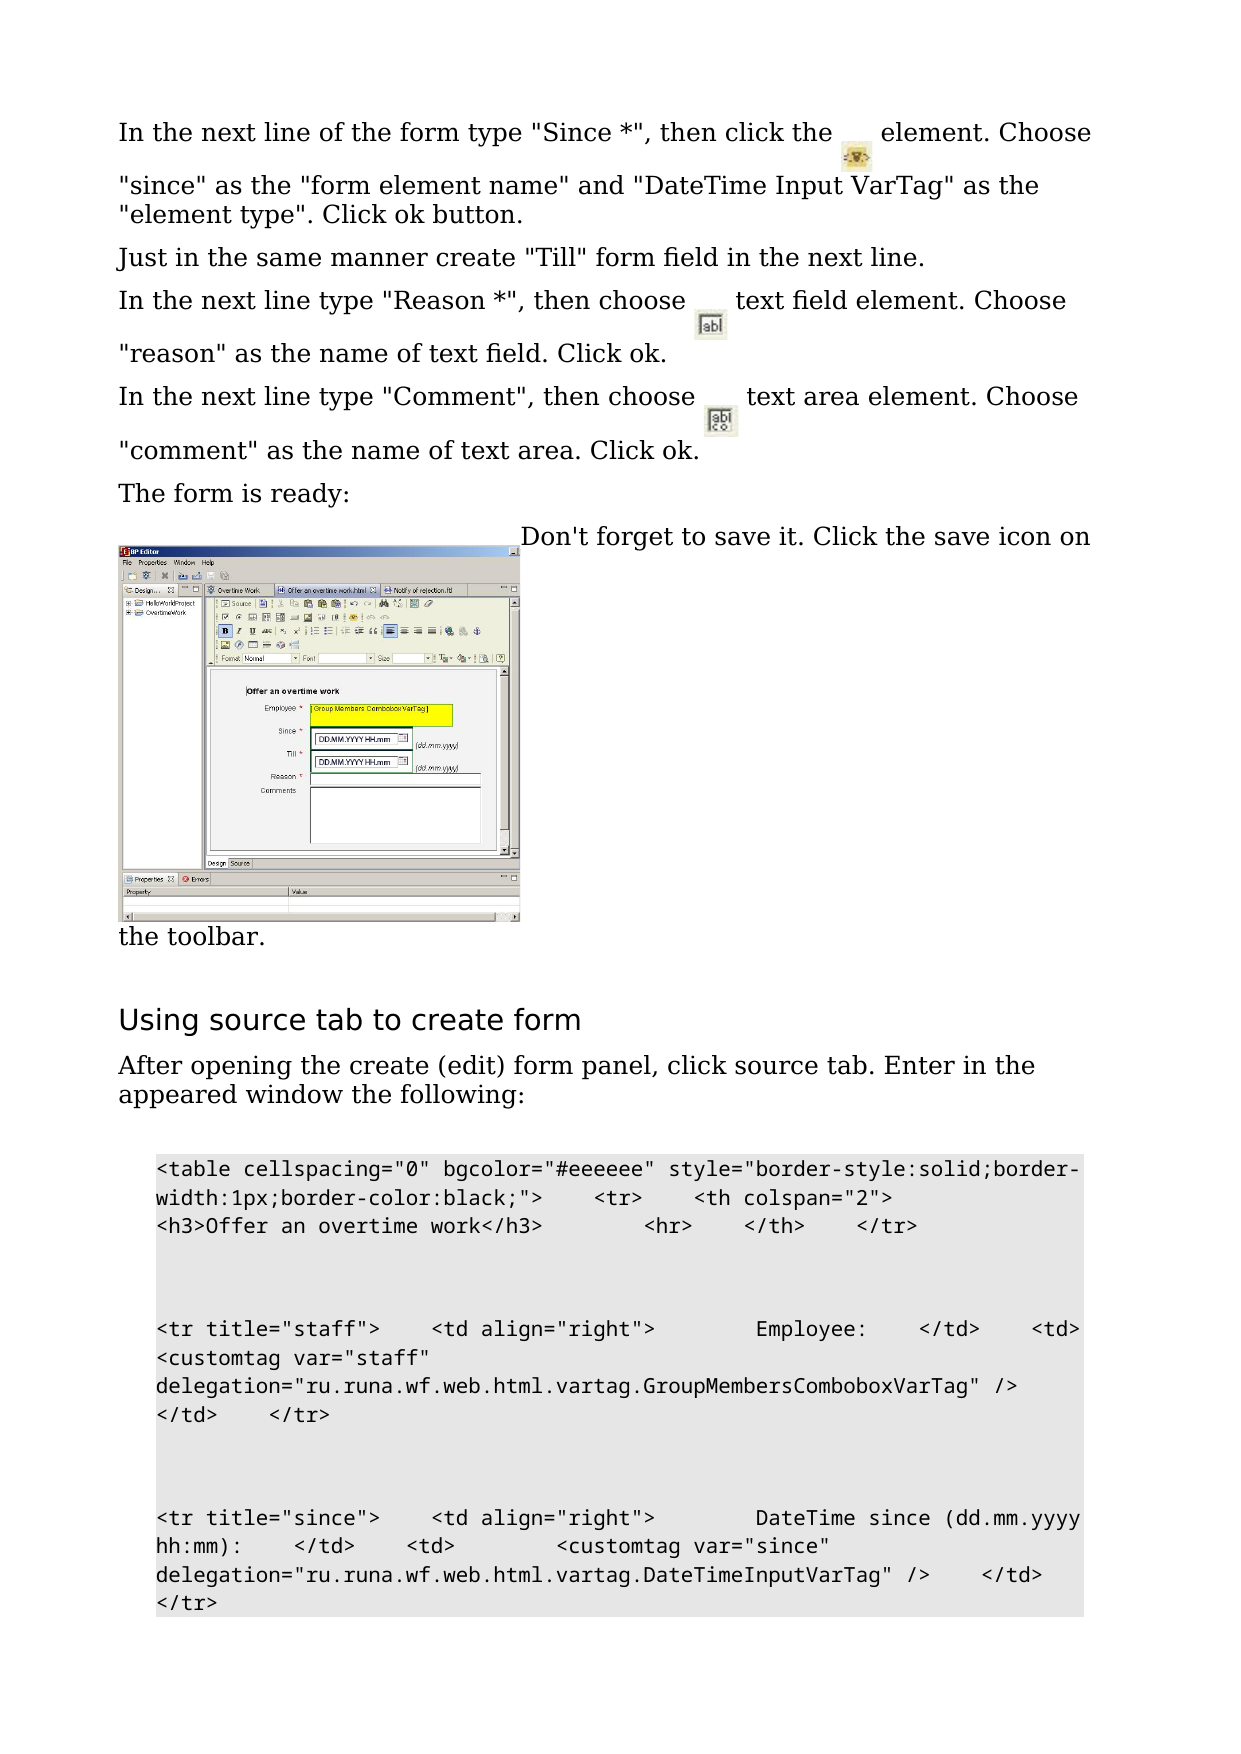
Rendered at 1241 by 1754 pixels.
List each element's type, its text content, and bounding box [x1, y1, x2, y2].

text <tr title="staff"> <td align="right"> Employee: </td> <td> <customtag var="staff" delegation="ru.runa.wf.web.html.vartag.GroupMembersComboboxVarTag" /> </td> </tr> [156, 1314, 1084, 1428]
text After opening the create (edit) form panel, click source tab. Enter in the appeared window the following: [118, 1051, 1122, 1109]
text Just in the same manner create "Till" form field in the next line. [118, 243, 1122, 272]
text In the next line type "Reason *", then choose text field element. Choose "reason" as the name of text field. Click ok. [118, 286, 1122, 368]
subtitle Using source tab to create form [118, 1003, 1122, 1037]
text Don't forget to save it. Click the save icon on the toolbar. [118, 522, 1122, 951]
picture [118, 545, 521, 922]
text <table cellspacing="0" bgcolor="#eeeeee" style="border-style:solid;border-width:1px;border-color:black;"> <tr> <th colspan="2"> <h3>Offer an overtime work</h3> <hr> </th> </tr> [156, 1154, 1084, 1239]
text The form is ready: [118, 479, 1122, 508]
text <tr title="since"> <td align="right"> DateTime since (dd.mm.yyyy hh:mm): </td> <td> <customtag var="since" delegation="ru.runa.wf.web.html.vartag.DateTimeInputVarTag" /> </td> </tr> [156, 1503, 1084, 1617]
text In the next line of the form type "Since *", then click the element. Choose "since" as the "form element name" and "DateTime Input VarTag" as the "element type". Click ok button. [118, 118, 1122, 230]
text In the next line type "Comment", then choose text area element. Choose "comment" as the name of text area. Click ok. [118, 382, 1122, 466]
